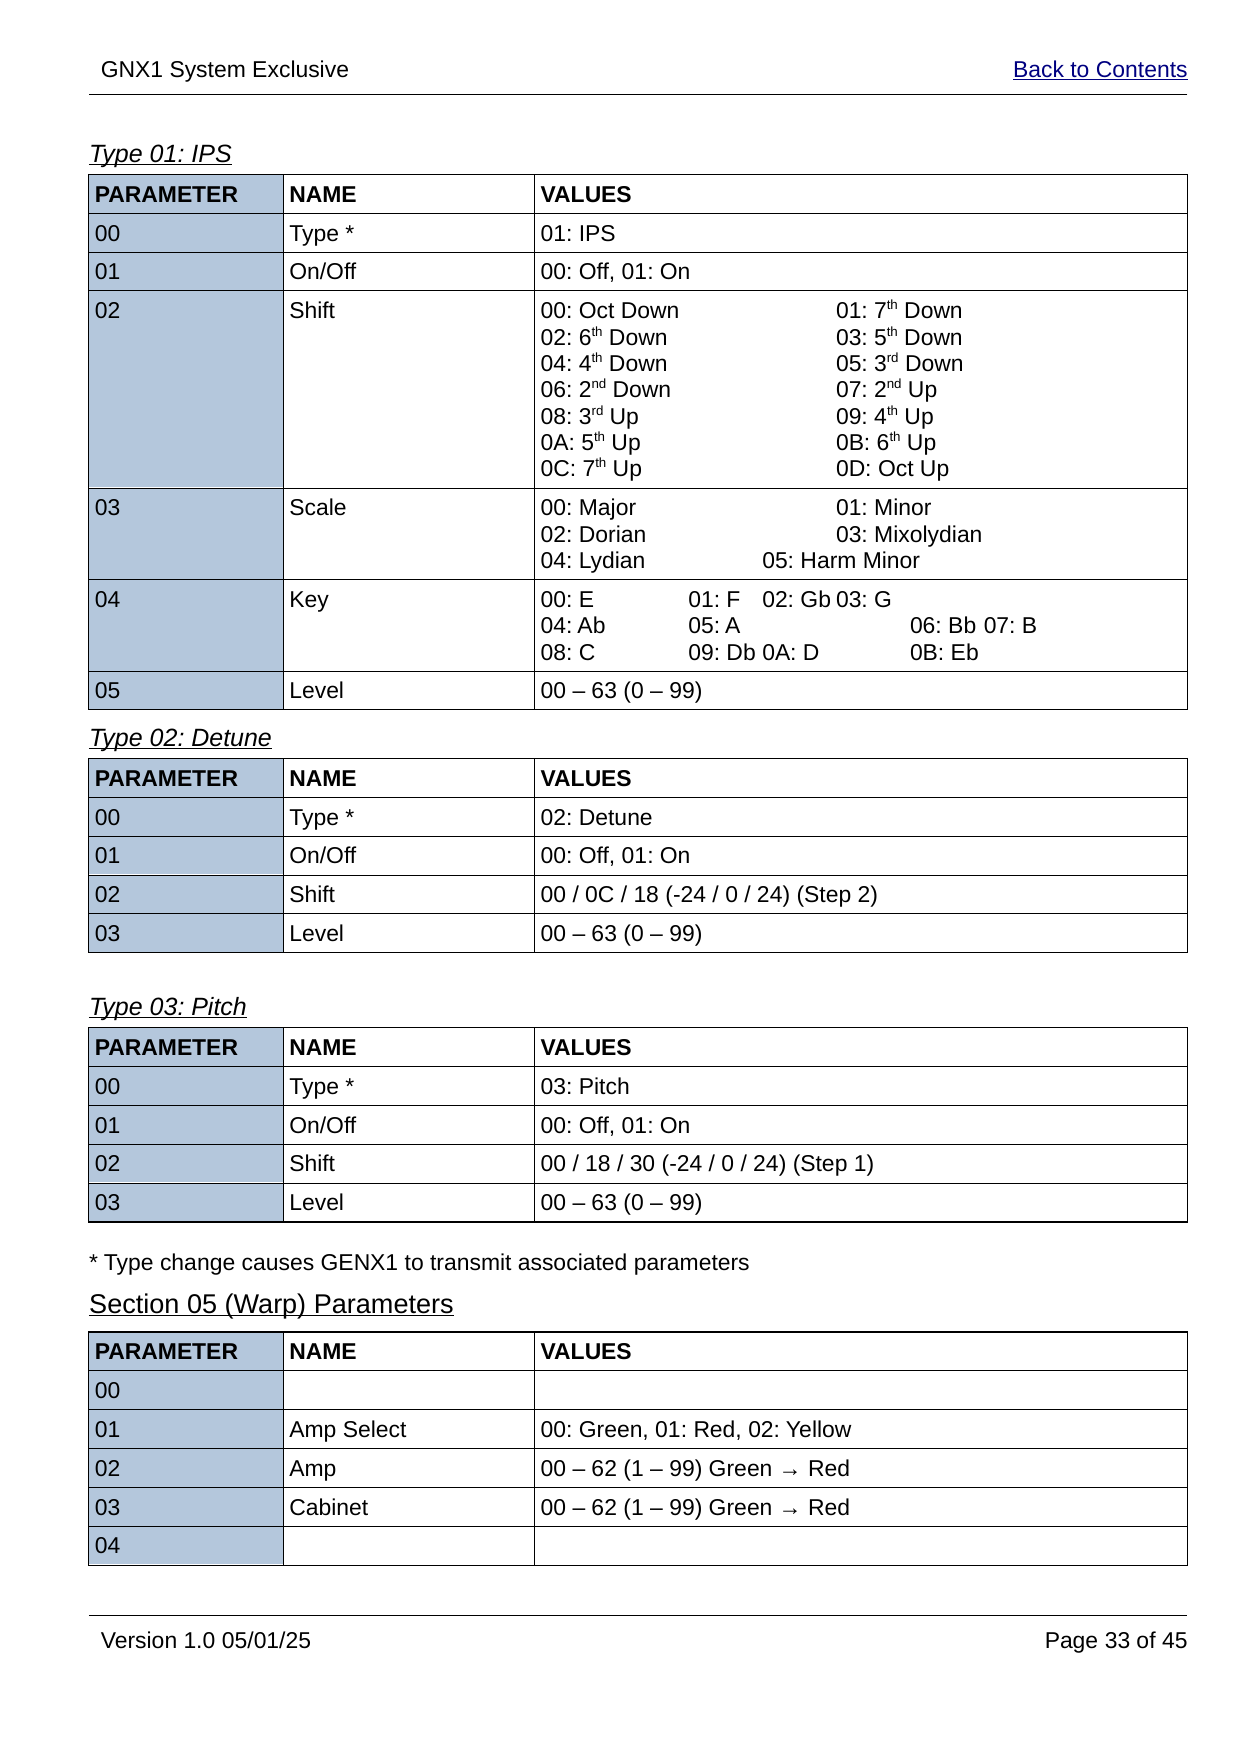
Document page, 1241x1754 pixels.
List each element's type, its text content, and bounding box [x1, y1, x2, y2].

table_cell 01 [89, 1410, 283, 1448]
table_cell Level [284, 914, 534, 952]
table_cell 02: Detune [535, 798, 1187, 836]
table_cell Shift [284, 1145, 534, 1182]
table_header PARAMETER [89, 1333, 283, 1370]
table_cell [535, 1371, 1187, 1409]
table_cell Amp Select [284, 1410, 534, 1448]
table_cell Type * [284, 798, 534, 836]
table_cell 00: Major 01: Minor 02: Dorian 03: Mixolydian 04: Lydian 05: Harm Minor [535, 489, 1187, 579]
table_cell 00 – 63 (0 – 99) [535, 1184, 1187, 1221]
table_cell Type * [284, 214, 534, 252]
table_cell Type * [284, 1067, 534, 1105]
table_cell 00: Green, 01: Red, 02: Yellow [535, 1410, 1187, 1448]
table_cell 02 [89, 1449, 283, 1487]
table_cell 00 [89, 798, 283, 836]
table_cell 01 [89, 1106, 283, 1144]
table_header NAME [284, 1333, 534, 1370]
table_cell [284, 1527, 534, 1564]
table_cell 00 – 62 (1 – 99) Green → Red [535, 1488, 1187, 1526]
table_cell 00: Oct Down 01: 7th Down 02: 6th Down 03: 5th Down 04: 4th Down 05: 3rd Down 06: 2nd Down 07: 2nd Up 08: 3rd Up 09: 4th Up 0A: 5th Up 0B: 6th Up 0C: 7th Up 0D: Oct Up [535, 291, 1187, 487]
table_cell 00: Off, 01: On [535, 837, 1187, 874]
table_cell 00 [89, 1067, 283, 1105]
table_cell 00: Off, 01: On [535, 253, 1187, 290]
table_cell 01: IPS [535, 214, 1187, 252]
table_cell 00: Off, 01: On [535, 1106, 1187, 1144]
table_header PARAMETER [89, 175, 283, 213]
table_cell Scale [284, 489, 534, 579]
table_cell On/Off [284, 253, 534, 290]
table_cell Shift [284, 876, 534, 913]
table_cell 00 – 63 (0 – 99) [535, 914, 1187, 952]
table_cell 03 [89, 914, 283, 952]
table_cell 04 [89, 580, 283, 671]
table_cell 00: E 01: F 02: Gb 03: G 04: Ab 05: A 06: Bb 07: B 08: C 09: Db 0A: D 0B: Eb [535, 580, 1187, 671]
table_cell Key [284, 580, 534, 671]
table_cell 02 [89, 876, 283, 913]
table_cell Level [284, 1184, 534, 1221]
table_cell 04 [89, 1527, 283, 1564]
table_cell [535, 1527, 1187, 1564]
table_cell 05 [89, 672, 283, 709]
table_header VALUES [535, 1028, 1187, 1066]
table_cell 00 – 62 (1 – 99) Green → Red [535, 1449, 1187, 1487]
table_header VALUES [535, 759, 1187, 797]
table_cell 01 [89, 837, 283, 874]
subtitle Section 05 (Warp) Parameters [89, 1288, 1187, 1319]
table_cell 03 [89, 1184, 283, 1221]
table_cell 02 [89, 291, 283, 487]
table_cell 02 [89, 1145, 283, 1182]
table_cell Cabinet [284, 1488, 534, 1526]
table_cell 00 / 0C / 18 (-24 / 0 / 24) (Step 2) [535, 876, 1187, 913]
table_cell Level [284, 672, 534, 709]
table_cell 03 [89, 489, 283, 579]
subtitle Type 01: IPS [89, 139, 1187, 168]
table_cell 03: Pitch [535, 1067, 1187, 1105]
table_cell Shift [284, 291, 534, 487]
table_cell 00 – 63 (0 – 99) [535, 672, 1187, 709]
table_header VALUES [535, 175, 1187, 213]
table_header NAME [284, 175, 534, 213]
table_cell On/Off [284, 1106, 534, 1144]
table_cell 00 [89, 1371, 283, 1409]
subtitle Type 02: Detune [89, 723, 1187, 752]
text * Type change causes GENX1 to transmit associated parameters [89, 1249, 1187, 1275]
table_cell 00 / 18 / 30 (-24 / 0 / 24) (Step 1) [535, 1145, 1187, 1182]
table_header PARAMETER [89, 1028, 283, 1066]
table_cell 03 [89, 1488, 283, 1526]
table_cell 01 [89, 253, 283, 290]
table_cell 00 [89, 214, 283, 252]
table_cell On/Off [284, 837, 534, 874]
table_header PARAMETER [89, 759, 283, 797]
table_header NAME [284, 1028, 534, 1066]
table_cell [284, 1371, 534, 1409]
table_cell Amp [284, 1449, 534, 1487]
table_header NAME [284, 759, 534, 797]
subtitle Type 03: Pitch [89, 992, 1187, 1021]
table_header VALUES [535, 1333, 1187, 1370]
